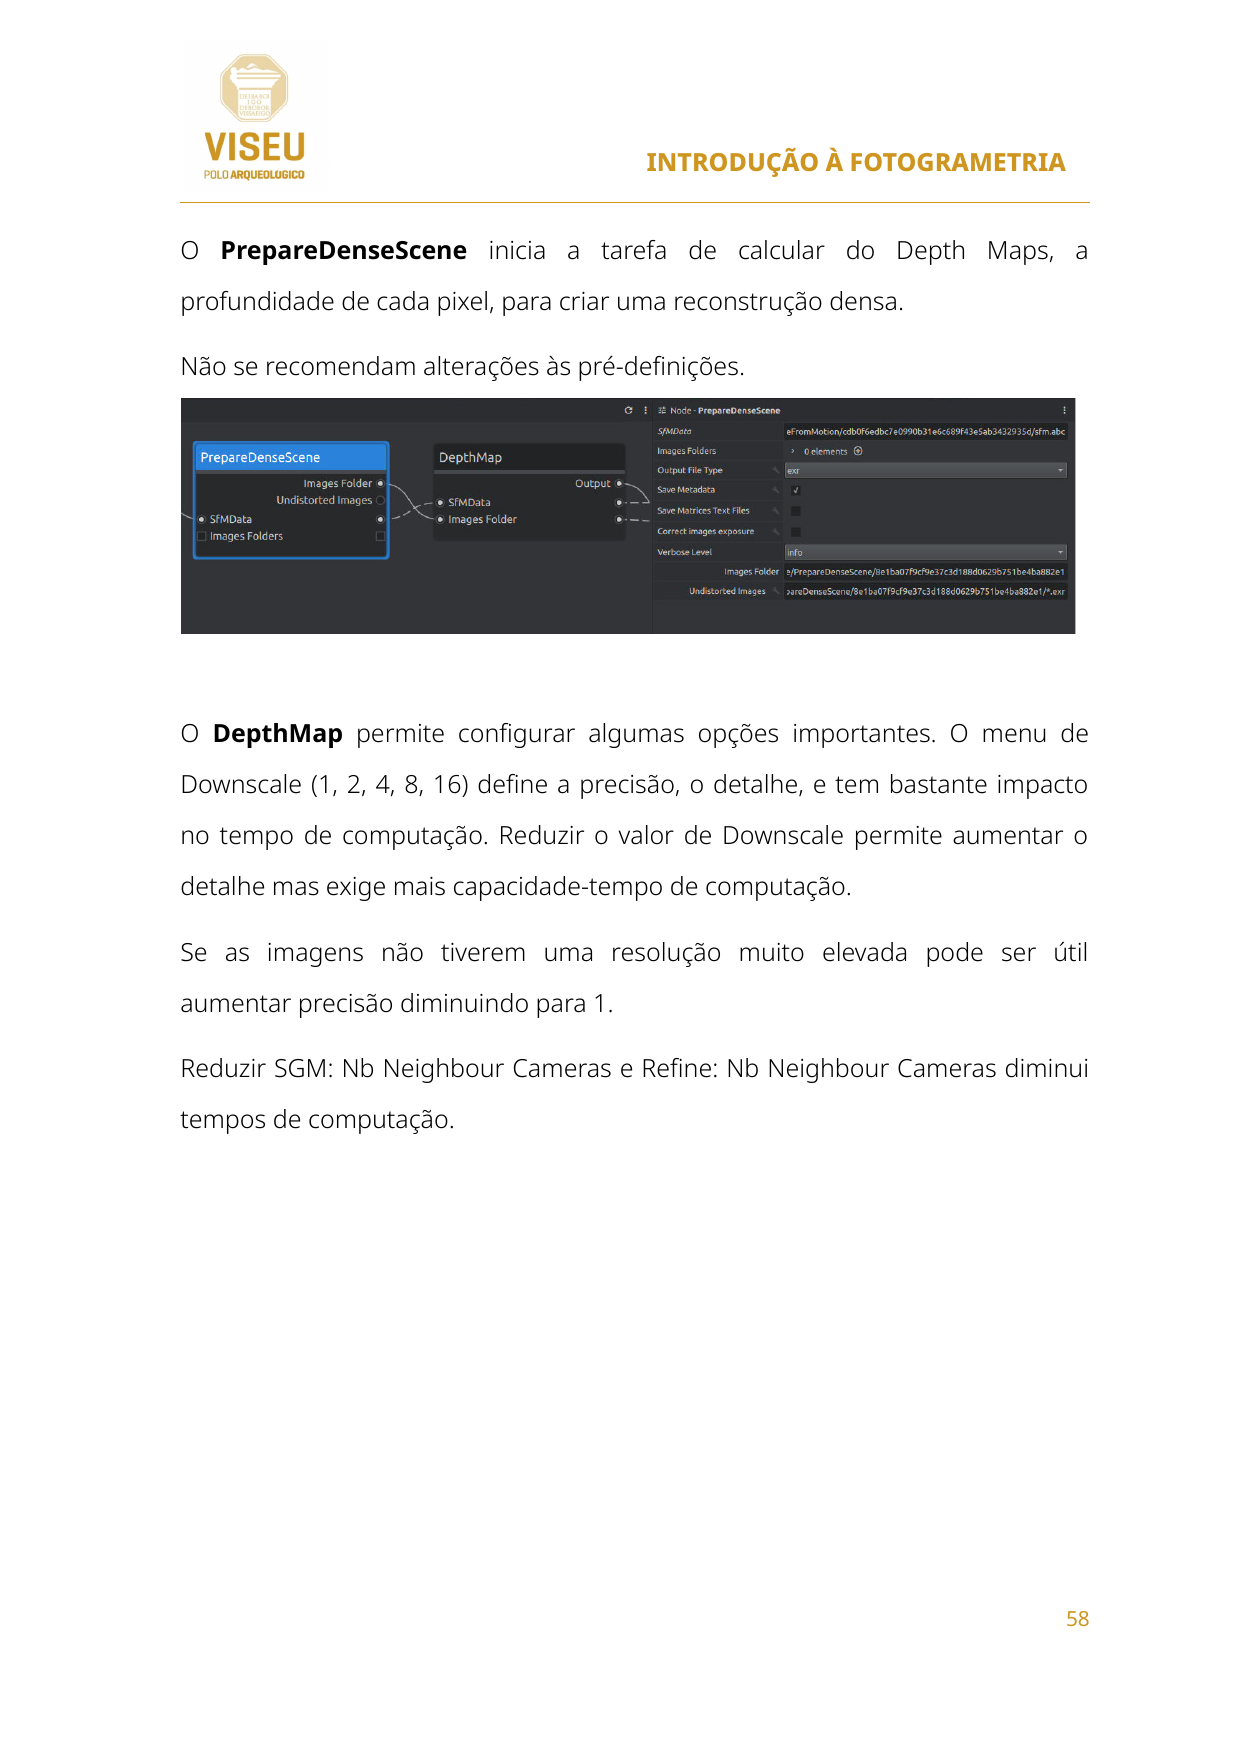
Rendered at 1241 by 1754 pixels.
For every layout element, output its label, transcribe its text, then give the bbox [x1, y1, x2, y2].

text Se as imagens não tiverem uma resolução muito elevada pode ser útil aumentar precisão diminuindo para 1. [180, 934, 1090, 1019]
text O PrepareDenseScene inicia a tarefa de calcular do Depth Maps, a profundidade de cada pixel, para criar uma reconstrução densa. [180, 232, 1090, 317]
text Reduzir SGM: Nb Neighbour Cameras e Refine: Nb Neighbour Cameras diminui tempos de computação. [180, 1051, 1090, 1136]
text O DepthMap permite configurar algumas opções importantes. O menu de Downscale (1, 2, 4, 8, 16) define a precisão, o detalhe, e tem bastante impacto no tempo de computação. Reduzir o valor de Downscale permite aumentar o detalhe mas exige mais capacidade-tempo de computação. [180, 716, 1090, 903]
text Não se recomendam alterações às pré-definições. [180, 349, 1090, 383]
picture [181, 398, 1076, 634]
